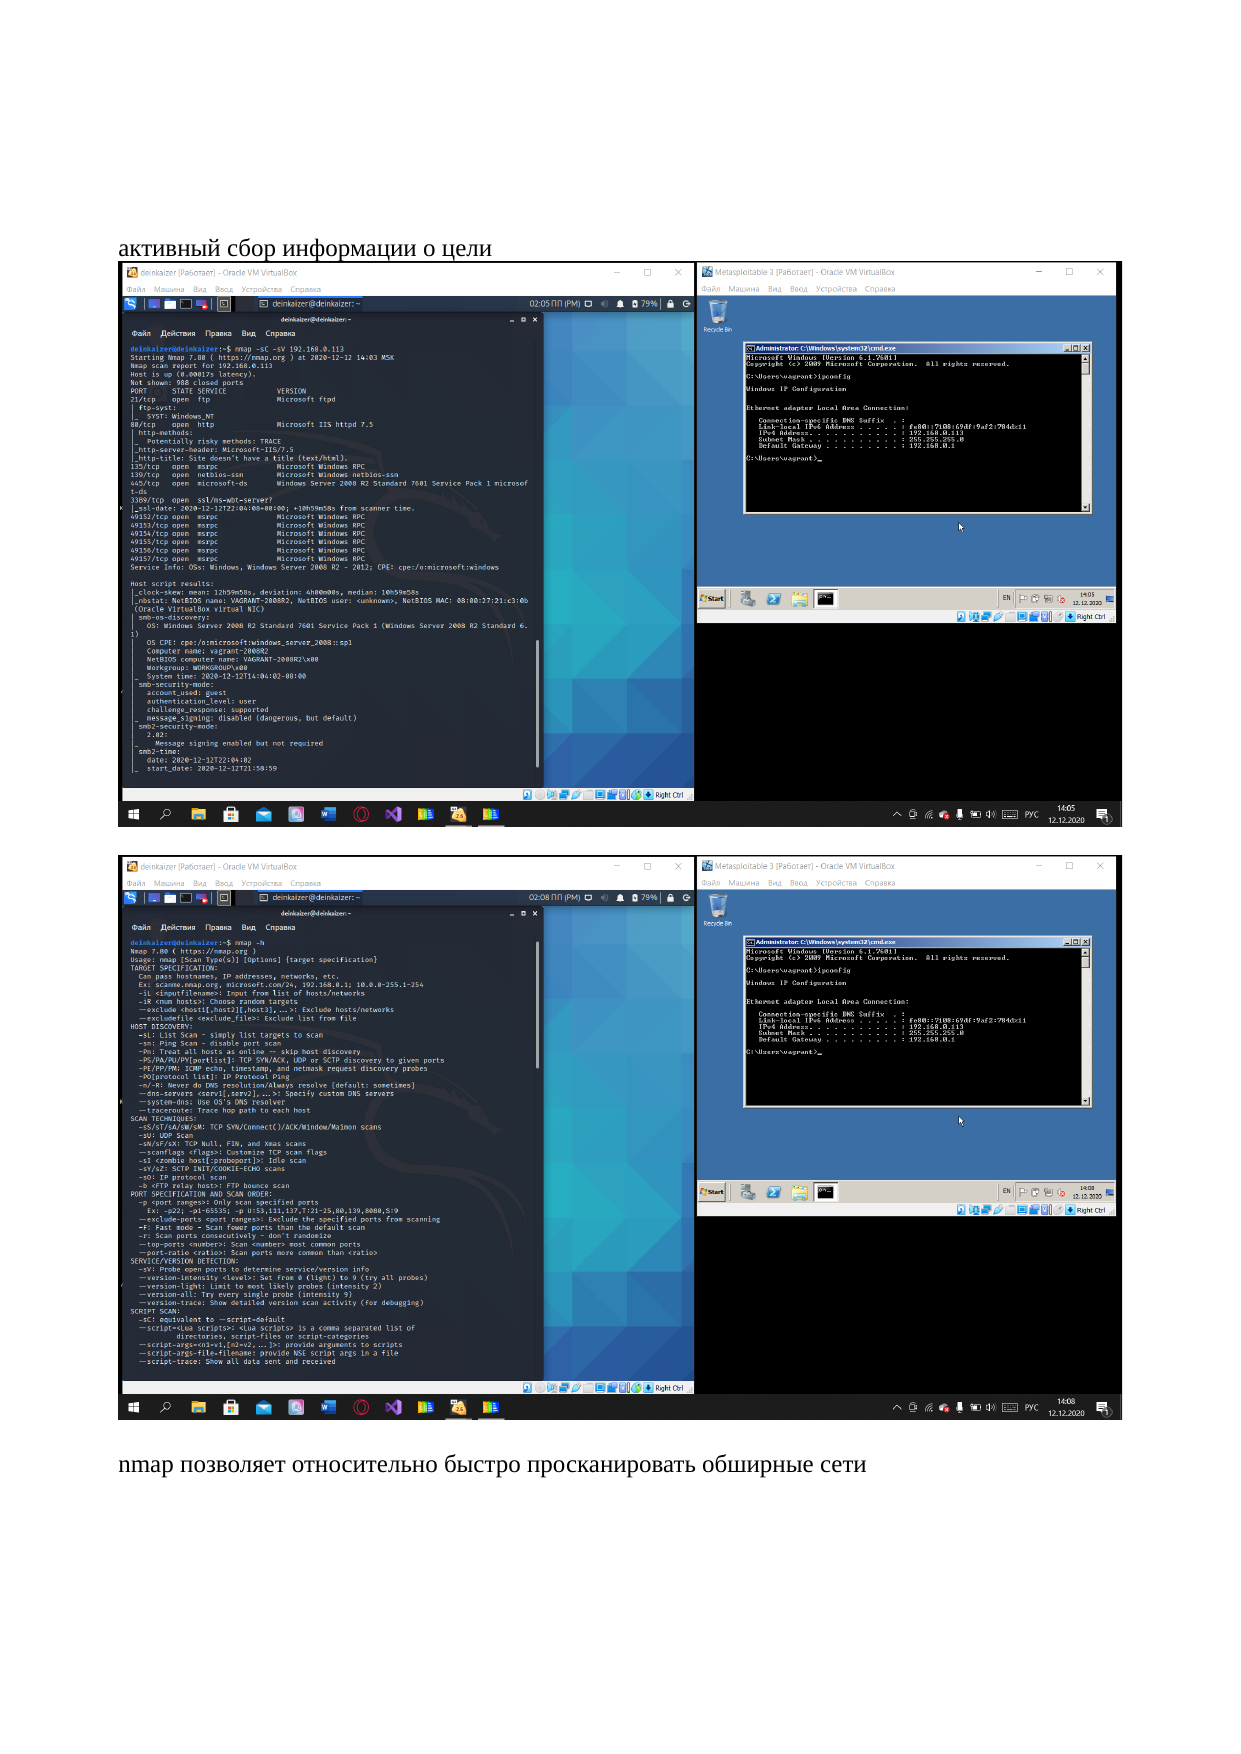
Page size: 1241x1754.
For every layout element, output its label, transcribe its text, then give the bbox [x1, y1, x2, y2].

picture [118, 855, 1123, 1420]
text активный сбор информации о цели [118, 233, 1122, 261]
picture [118, 261, 1123, 827]
text nmap позволяет относительно быстро просканировать обширные сети [118, 1449, 1122, 1477]
